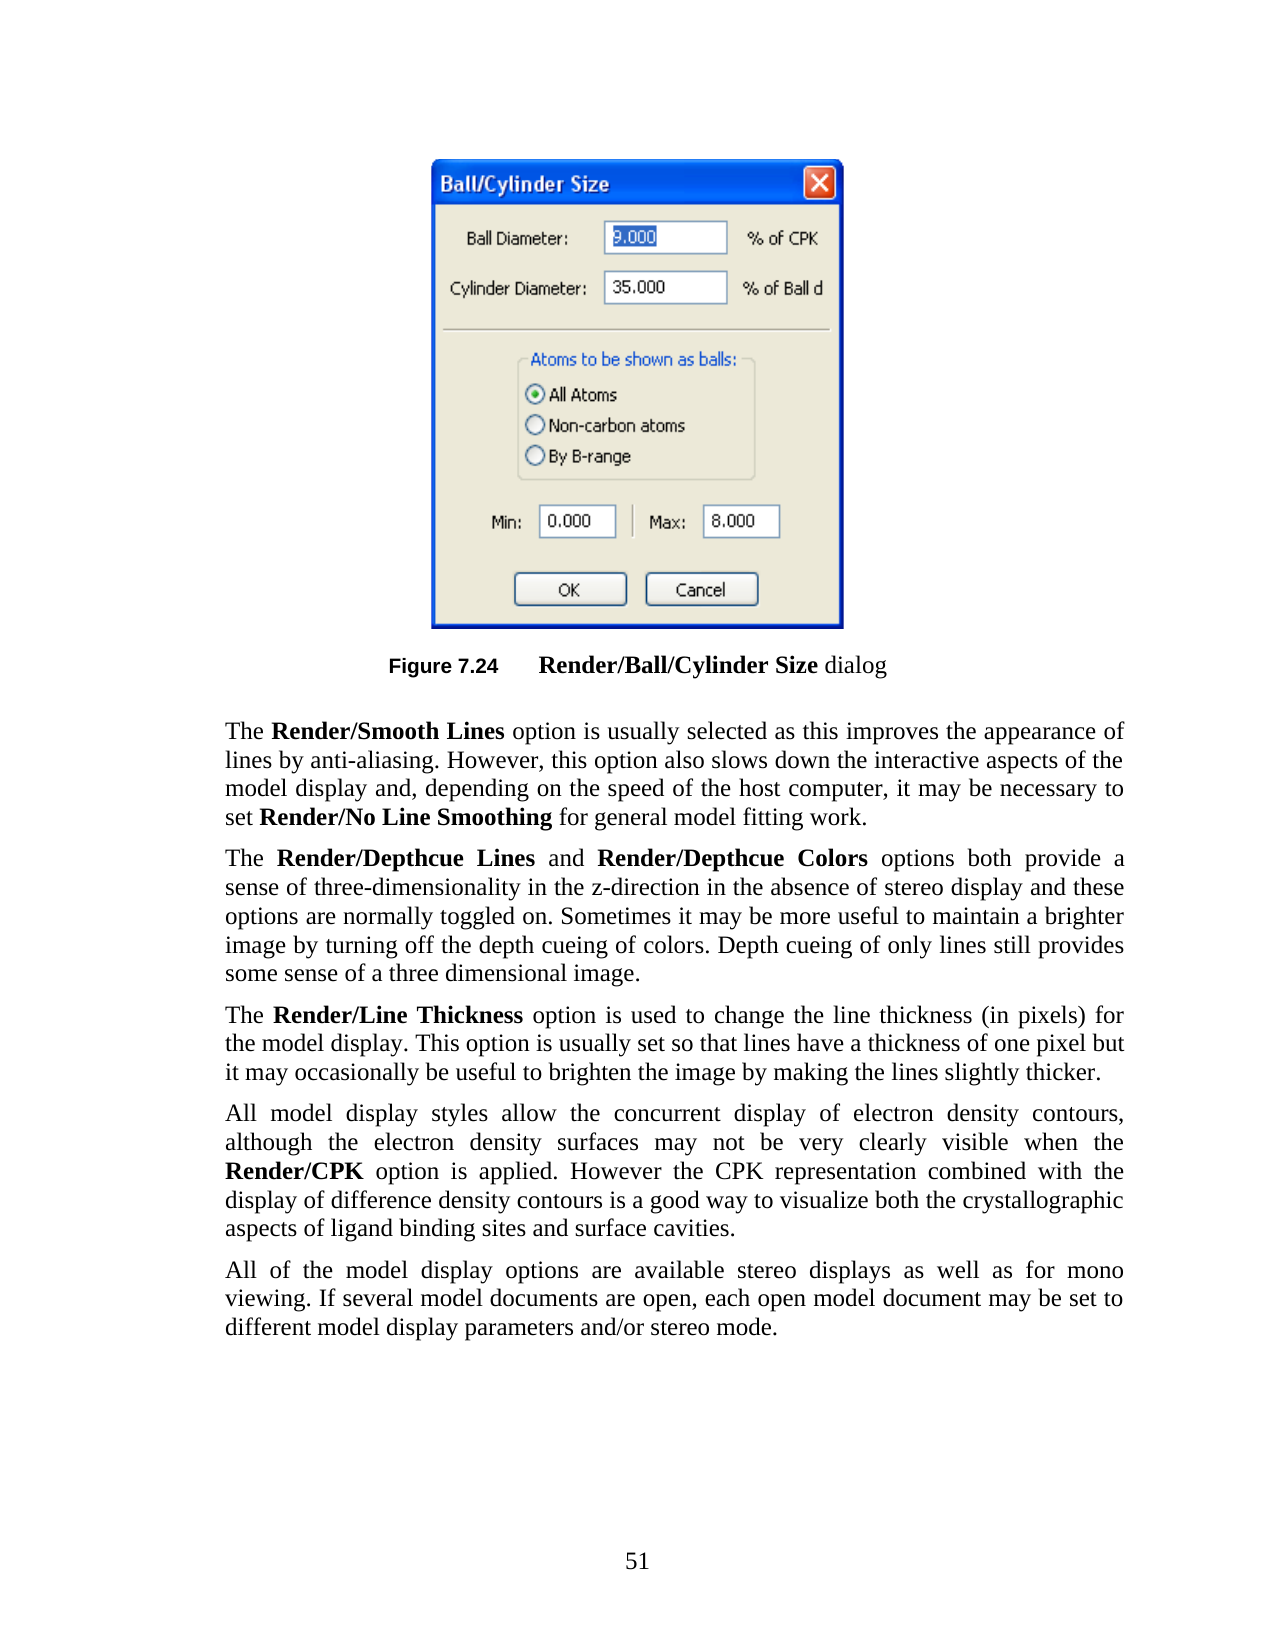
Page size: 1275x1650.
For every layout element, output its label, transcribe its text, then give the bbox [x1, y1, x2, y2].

text Figure 7.24 Render/Ball/Cylinder Size dialog [150, 650, 1125, 678]
text The Render/Smooth Lines option is usually selected as this improves the appearance of lines by anti-aliasing. However, this option also slows down the interactive aspects of the model display and, depending on the speed of the host computer, it may be necessary to set Render/No Line Smoothing for general model fitting work. [225, 716, 1125, 831]
text The Render/Depthcue Lines and Render/Depthcue Colors options both provide a sense of three-dimensionality in the z-direction in the absence of stereo display and these options are normally toggled on. Sometimes it may be more useful to maintain a brighter image by turning off the depth cueing of colors. Depth cueing of only lines still provides some sense of a three dimensional image. [225, 843, 1125, 987]
text All model display styles allow the concurrent display of electron density contours, although the electron density surfaces may not be very clearly visible when the Render/CPK option is applied. However the CPK representation combined with the display of difference density contours is a good way to visualize both the crystallographic aspects of ligand binding sites and surface cavities. [225, 1098, 1125, 1242]
text All of the model display options are available stereo displays as well as for mono viewing. If several model documents are open, each open model document may be set to different model display parameters and/or stereo mode. [225, 1255, 1125, 1341]
picture [431, 159, 844, 629]
text The Render/Line Thickness option is used to change the line thickness (in pixels) for the model display. This option is usually set so that lines have a thickness of one pixel but it may occasionally be useful to brighten the image by making the lines slightly thicker. [225, 1000, 1125, 1086]
